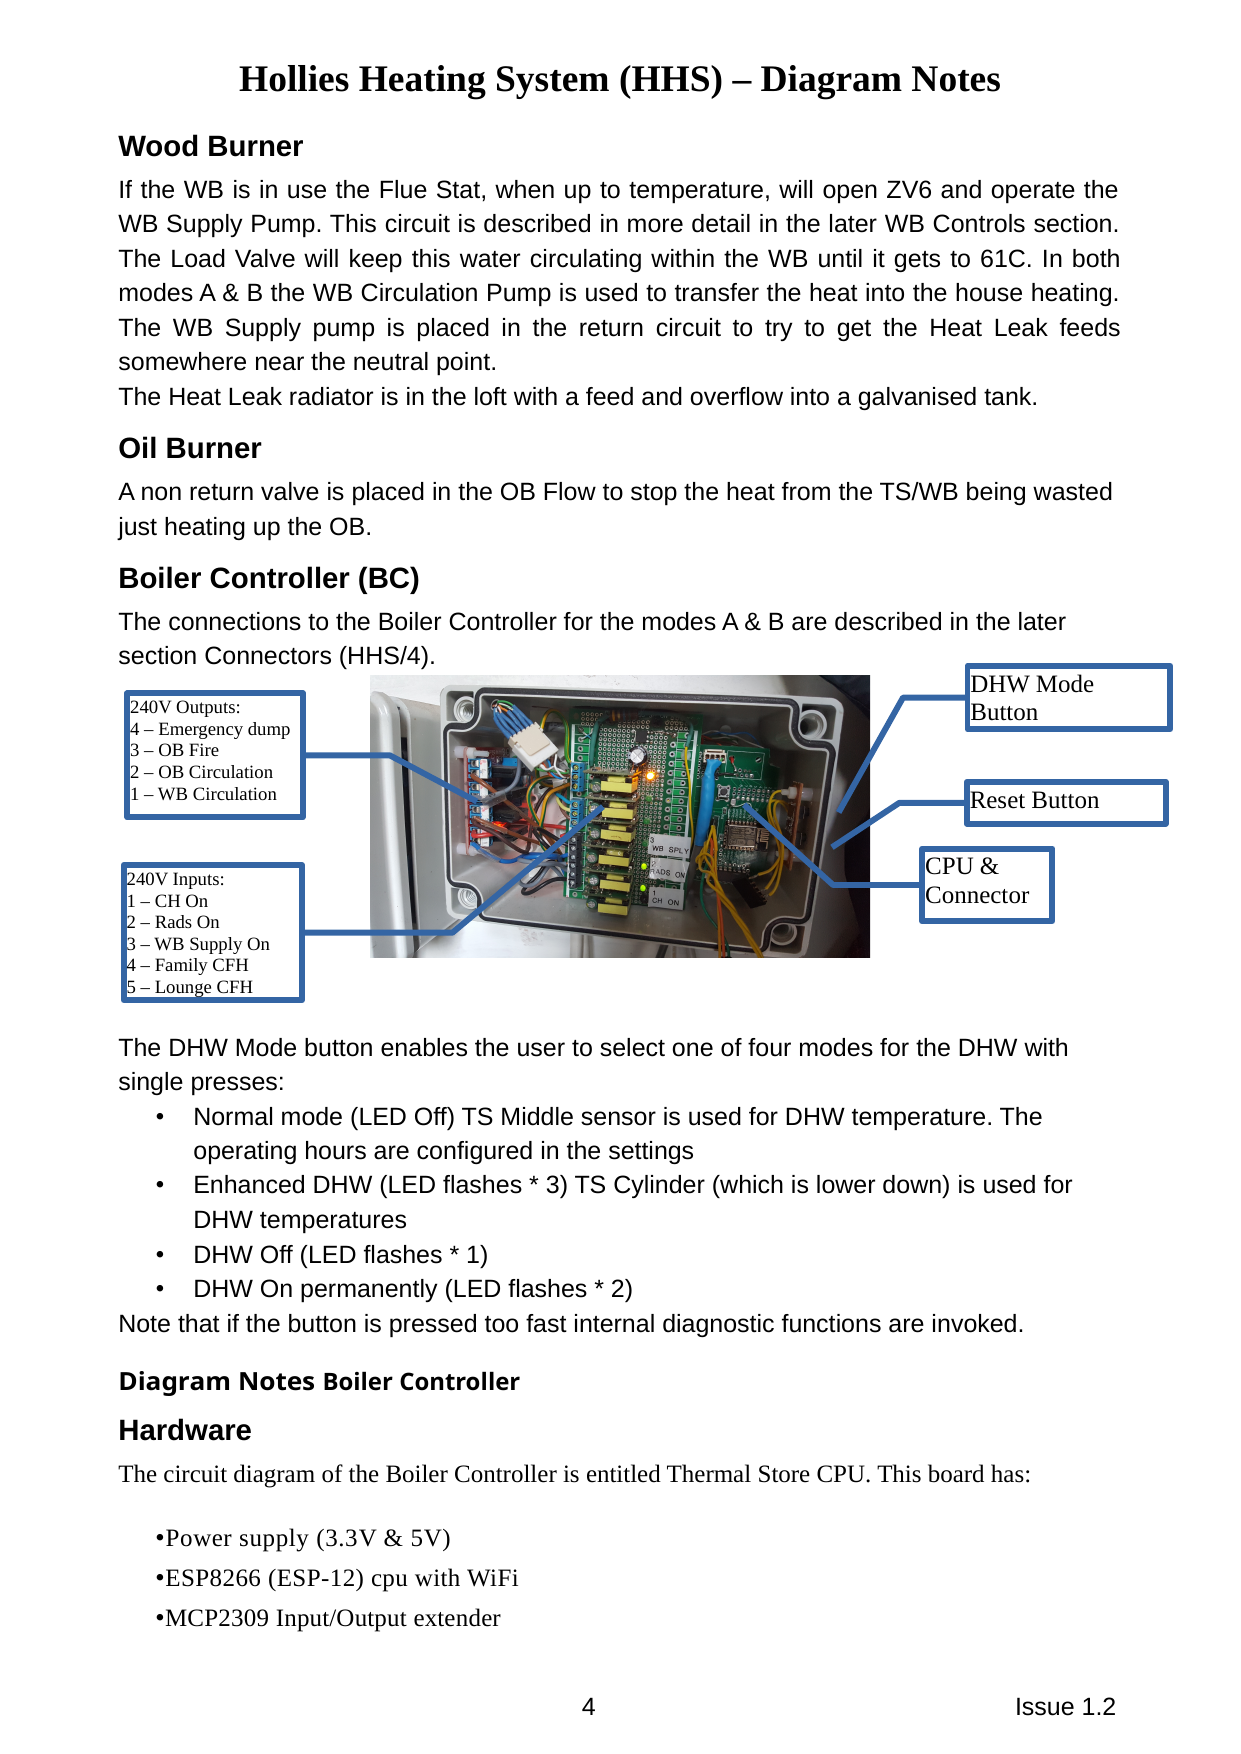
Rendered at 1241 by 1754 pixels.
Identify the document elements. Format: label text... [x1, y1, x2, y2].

picture [370, 675, 871, 958]
list Normal mode (LED Off) TS Middle sensor is used for DHW temperature. The operating hours are configured in the settings [156, 1101, 1122, 1165]
list Power supply (3.3V & 5V) [156, 1523, 1122, 1552]
text The circuit diagram of the Boiler Controller is entitled Thermal Store CPU. This board has: [118, 1459, 1122, 1488]
text Note that if the button is pressed too fast internal diagnostic functions are invoked. [118, 1309, 1122, 1337]
list Enhanced DHW (LED flashes * 3) TS Cylinder (which is lower down) is used for DHW temperatures [156, 1171, 1122, 1234]
text The Heat Leak radiator is in the loft with a feed and overflow into a galvanised tank. [118, 382, 1122, 411]
subtitle Diagram Notes Boiler Controller [118, 1364, 1122, 1398]
subtitle Wood Burner [118, 129, 1122, 162]
text The connections to the Boiler Controller for the modes A & B are described in the later section Connectors (HHS/4). [118, 607, 1122, 670]
subtitle Boiler Controller (BC) [118, 561, 1122, 594]
list DHW Off (LED flashes * 1) [156, 1239, 1122, 1268]
subtitle Oil Burner [118, 431, 1122, 464]
list ESP8266 (ESP-12) cpu with WiFi [156, 1563, 1122, 1592]
list DHW On permanently (LED flashes * 2) [156, 1274, 1122, 1303]
text If the WB is in use the Flue Stat, when up to temperature, will open ZV6 and operate the WB Supply Pump. This circuit is described in more detail in the later WB Controls section. The Load Valve will keep this water circulating within the WB until it gets to 61C. In both modes A & B the WB Circulation Pump is used to transfer the heat into the house heating. The WB Supply pump is placed in the return circuit to try to get the Heat Leak feeds somewhere near the neutral point. [118, 175, 1122, 376]
list MCP2309 Input/Output extender [156, 1603, 1122, 1632]
subtitle Hardware [118, 1413, 1122, 1446]
text The DHW Mode button enables the user to select one of four modes for the DHW with single presses: [118, 1032, 1122, 1096]
text A non return valve is placed in the OB Flow to stop the heat from the TS/WB being wasted just heating up the OB. [118, 477, 1122, 540]
